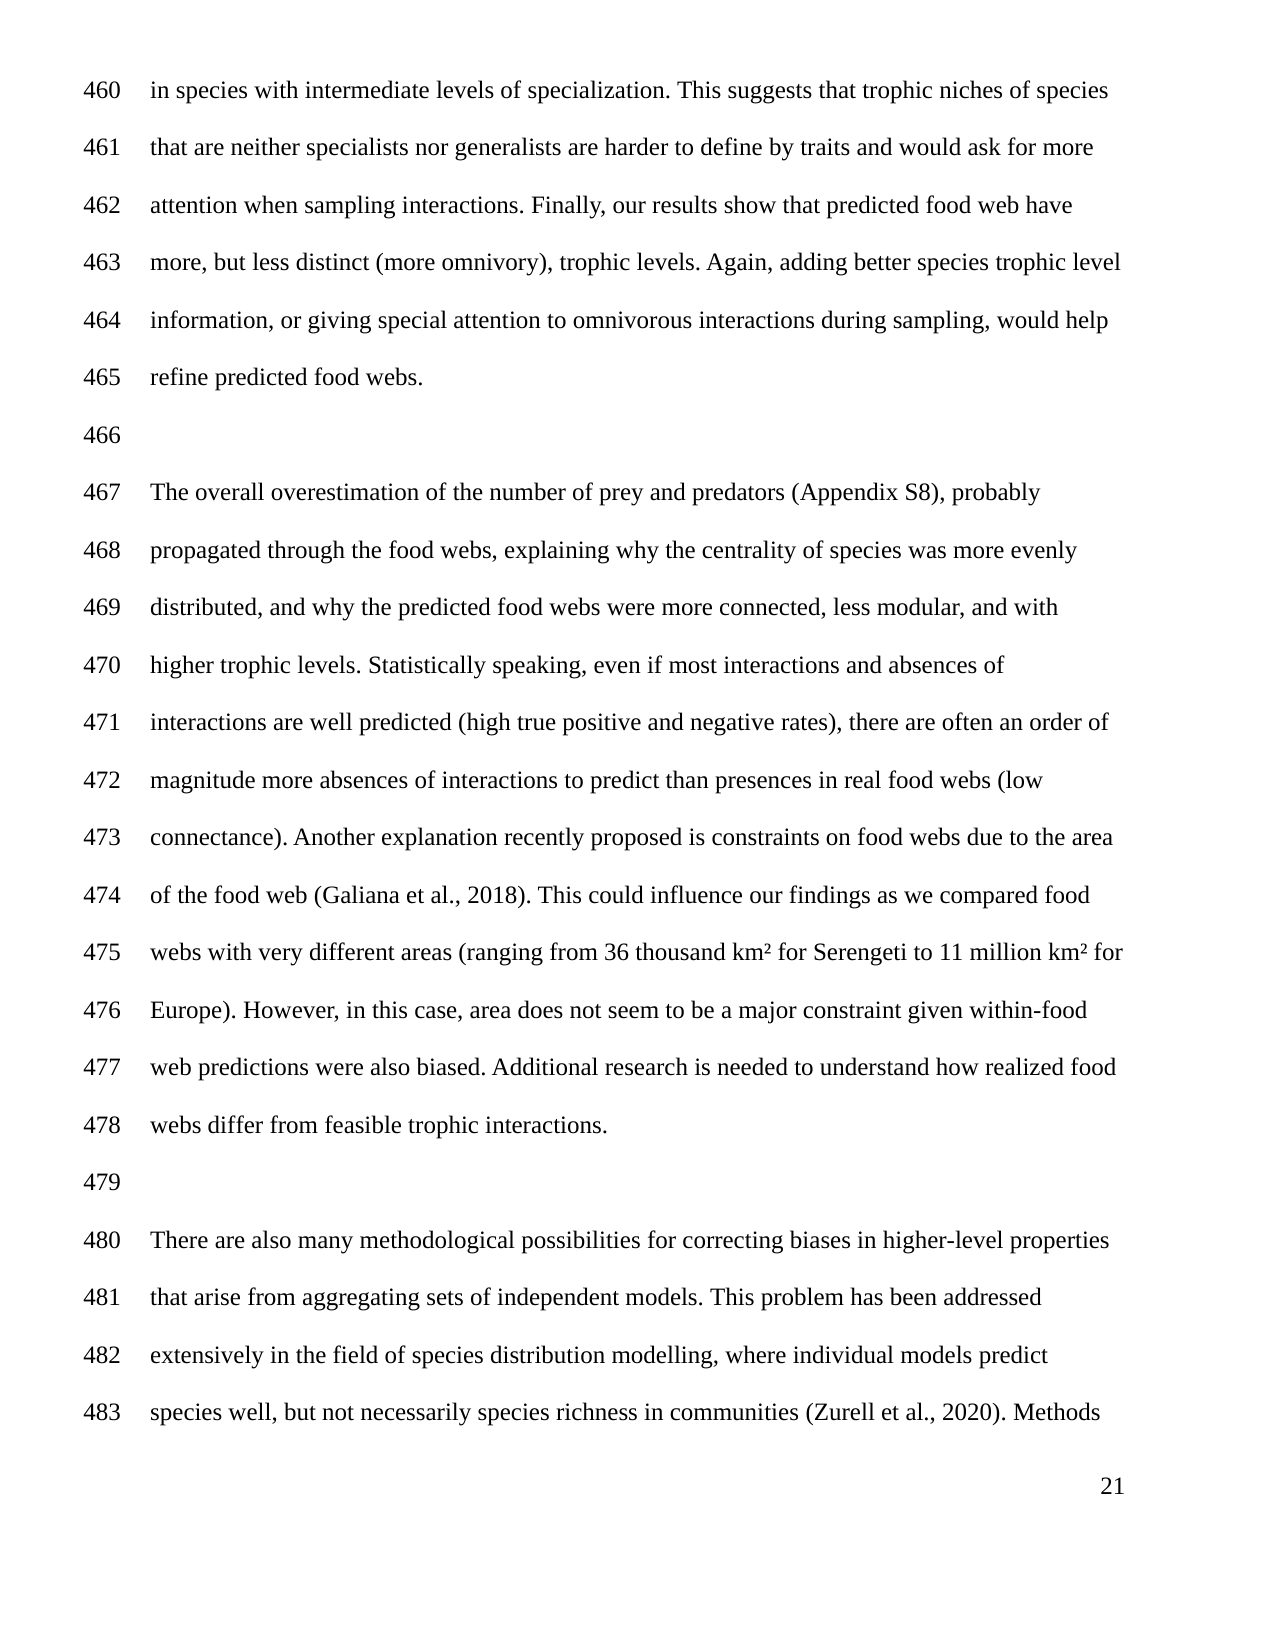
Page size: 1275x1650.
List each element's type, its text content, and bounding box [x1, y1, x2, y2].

text There are also many methodological possibilities for correcting biases in higher-level properties that arise from aggregating sets of independent models. This problem has been addressed extensively in the field of species distribution modelling, where individual models predict species well, but not necessarily species richness in communities (Zurell et al., 2020). Methods [150, 1225, 1125, 1426]
text in species with intermediate levels of specialization. This suggests that trophic niches of species that are neither specialists nor generalists are harder to define by traits and would ask for more attention when sampling interactions. Finally, our results show that predicted food web have more, but less distinct (more omnivory), trophic levels. Again, adding better species trophic level information, or giving special attention to omnivorous interactions during sampling, would help refine predicted food webs. [150, 75, 1125, 391]
text The overall overestimation of the number of prey and predators (Appendix S8), probably propagated through the food webs, explaining why the centrality of species was more evenly distributed, and why the predicted food webs were more connected, less modular, and with higher trophic levels. Statistically speaking, even if most interactions and absences of interactions are well predicted (high true positive and negative rates), there are often an order of magnitude more absences of interactions to predict than presences in real food webs (low connectance). Another explanation recently proposed is constraints on food webs due to the area of the food web (Galiana et al., 2018). This could influence our findings as we compared food webs with very different areas (ranging from 36 thousand km² for Serengeti to 11 million km² for Europe). However, in this case, area does not seem to be a major constraint given within-food web predictions were also biased. Additional research is needed to understand how realized food webs differ from feasible trophic interactions. [150, 477, 1125, 1139]
